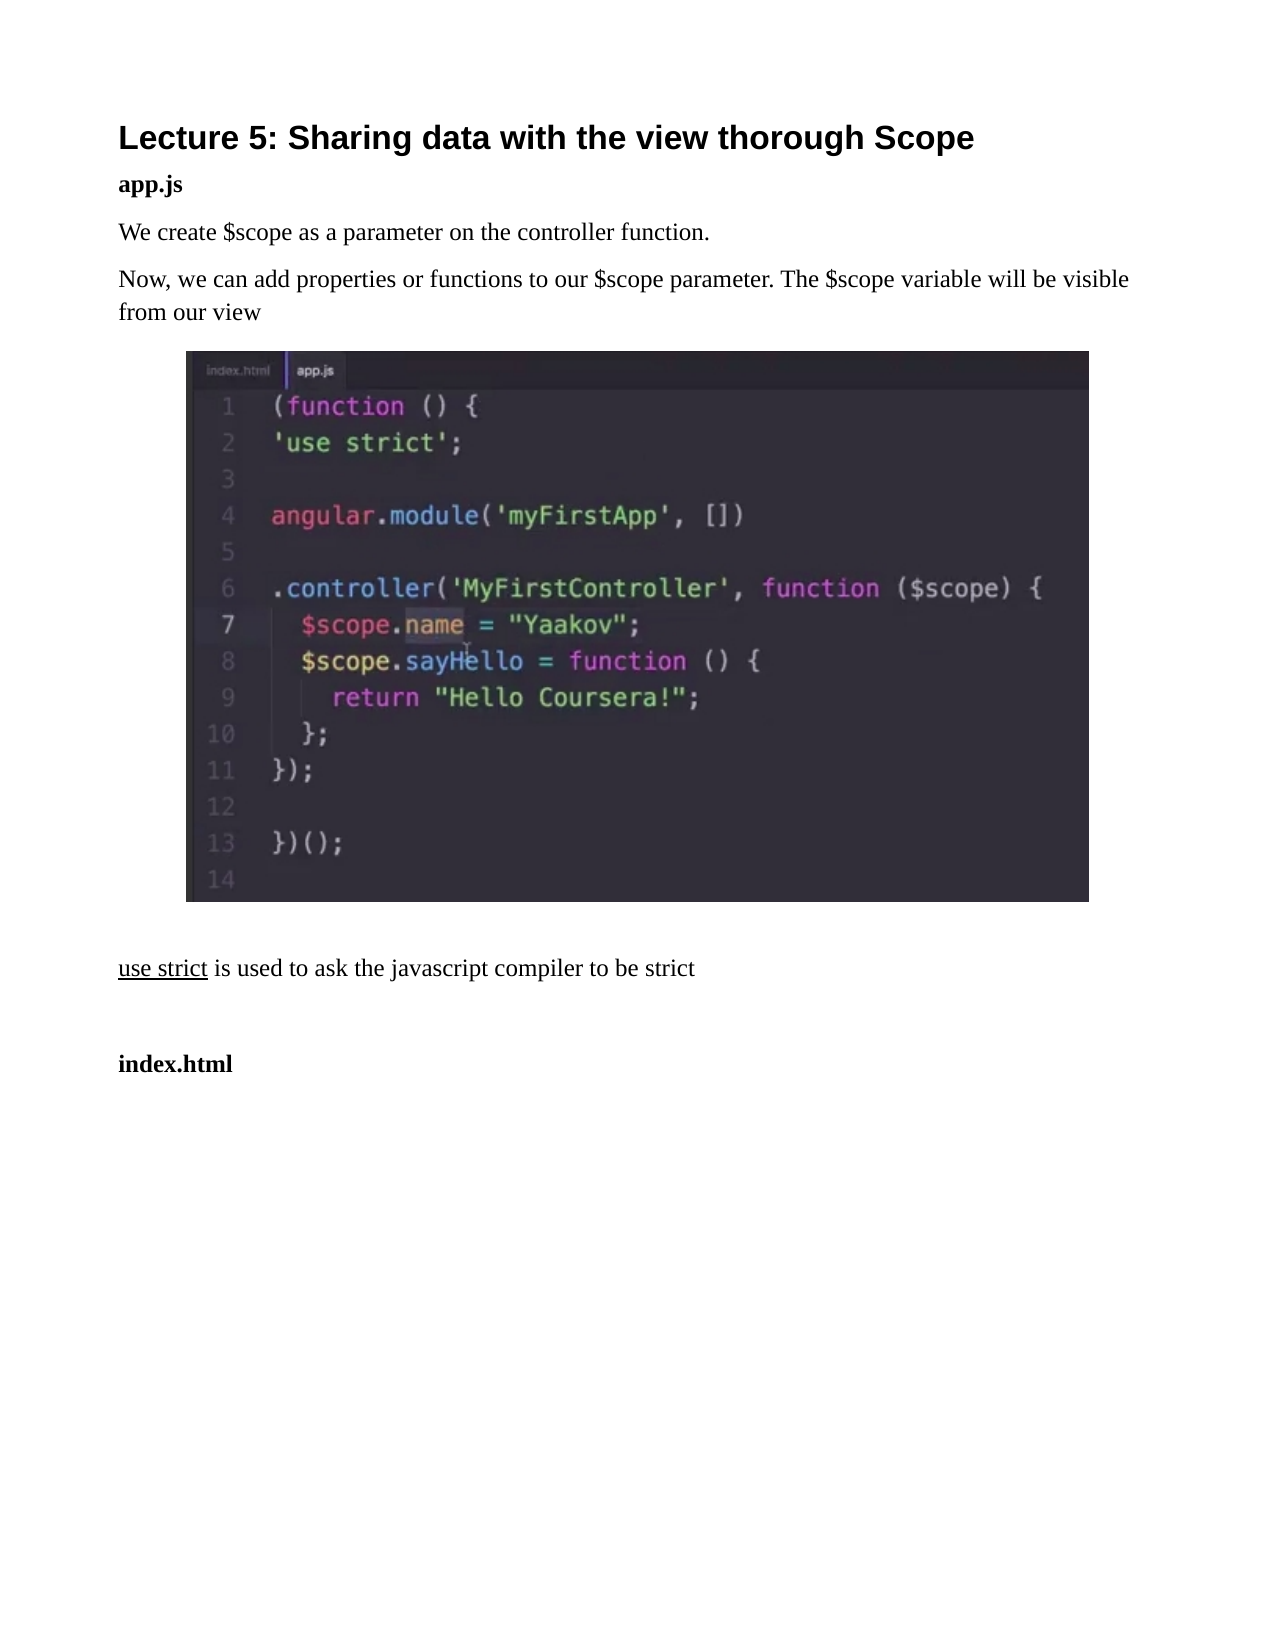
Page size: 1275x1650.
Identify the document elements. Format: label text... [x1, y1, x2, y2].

text app.js [118, 169, 1157, 198]
text Now, we can add properties or functions to our $scope parameter. The $scope variable will be visible from our view [118, 264, 1157, 326]
picture [186, 351, 1089, 902]
text index.html [118, 1049, 1157, 1077]
text use strict is used to ask the javascript compiler to be strict [118, 953, 1157, 982]
subtitle Lecture 5: Sharing data with the view thorough Scope [118, 118, 1157, 157]
text We create $scope as a parameter on the controller function. [118, 217, 1157, 246]
